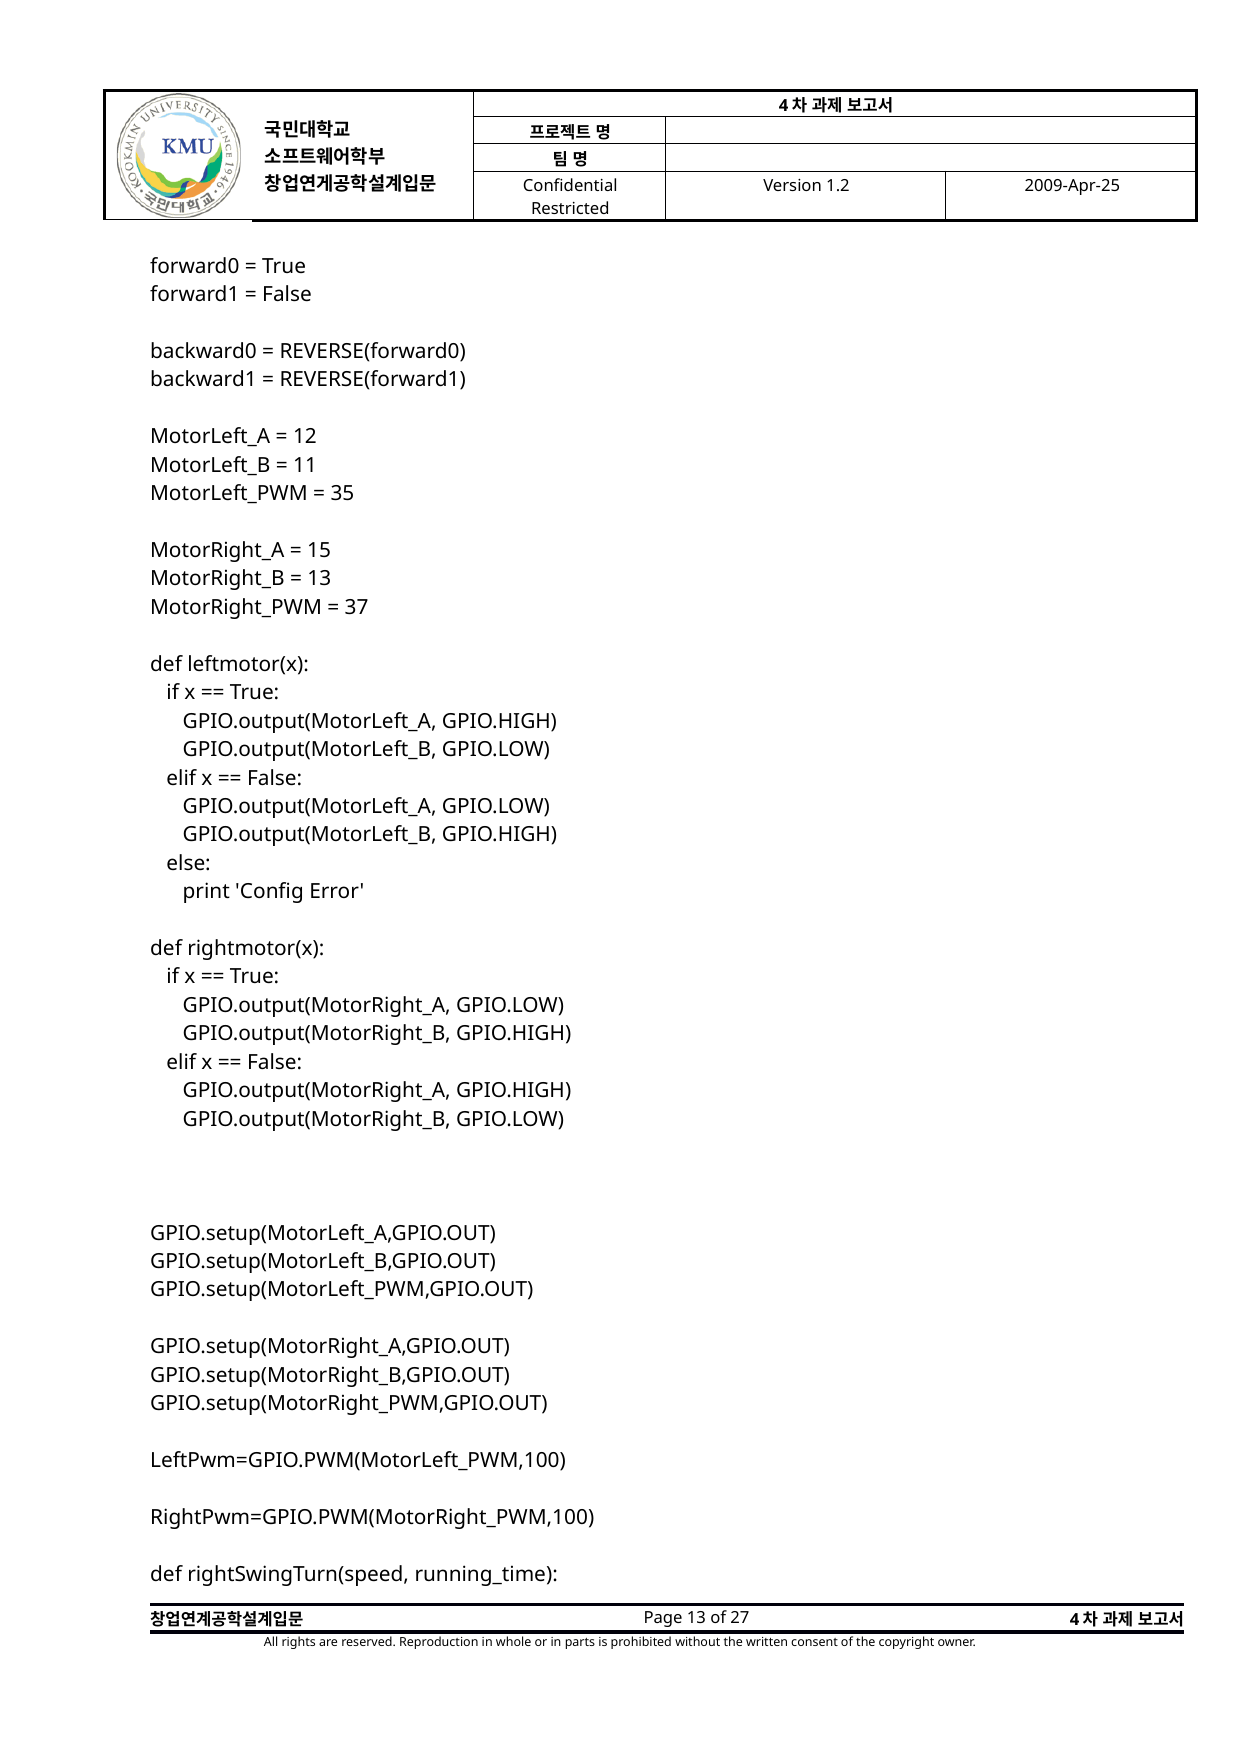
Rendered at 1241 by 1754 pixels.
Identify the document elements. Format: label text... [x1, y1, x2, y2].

text elif x == False: [150, 1047, 1090, 1075]
text if x == True: [150, 677, 1090, 706]
text GPIO.output(MotorLeft_A, GPIO.HIGH) [150, 706, 1090, 734]
text MotorLeft_B = 11 [150, 450, 1090, 478]
text MotorRight_A = 15 [150, 535, 1090, 563]
text RightPwm=GPIO.PWM(MotorRight_PWM,100) [150, 1502, 1090, 1530]
text MotorLeft_PWM = 35 [150, 478, 1090, 507]
text if x == True: [150, 962, 1090, 990]
text MotorRight_B = 13 [150, 563, 1090, 592]
text forward0 = True [150, 251, 1090, 279]
text GPIO.output(MotorRight_A, GPIO.LOW) [150, 990, 1090, 1018]
text print 'Config Error' [150, 876, 1090, 905]
text GPIO.output(MotorRight_B, GPIO.LOW) [150, 1104, 1090, 1132]
text LeftPwm=GPIO.PWM(MotorLeft_PWM,100) [150, 1445, 1090, 1473]
text def leftmotor(x): [150, 649, 1090, 677]
text def rightmotor(x): [150, 933, 1090, 962]
text else: [150, 848, 1090, 876]
text backward0 = REVERSE(forward0) [150, 336, 1090, 364]
text GPIO.setup(MotorLeft_PWM,GPIO.OUT) [150, 1274, 1090, 1303]
text backward1 = REVERSE(forward1) [150, 364, 1090, 393]
text forward1 = False [150, 279, 1090, 308]
text MotorRight_PWM = 37 [150, 592, 1090, 620]
text GPIO.output(MotorLeft_A, GPIO.LOW) [150, 791, 1090, 819]
text GPIO.output(MotorRight_B, GPIO.HIGH) [150, 1018, 1090, 1047]
text elif x == False: [150, 763, 1090, 791]
text GPIO.output(MotorLeft_B, GPIO.HIGH) [150, 819, 1090, 848]
text GPIO.setup(MotorLeft_A,GPIO.OUT) [150, 1218, 1090, 1246]
text def rightSwingTurn(speed, running_time): [150, 1559, 1090, 1587]
text MotorLeft_A = 12 [150, 421, 1090, 450]
text GPIO.output(MotorLeft_B, GPIO.LOW) [150, 734, 1090, 763]
text GPIO.setup(MotorRight_B,GPIO.OUT) [150, 1360, 1090, 1388]
text GPIO.output(MotorRight_A, GPIO.HIGH) [150, 1075, 1090, 1104]
text GPIO.setup(MotorRight_A,GPIO.OUT) [150, 1331, 1090, 1360]
text GPIO.setup(MotorRight_PWM,GPIO.OUT) [150, 1388, 1090, 1417]
text GPIO.setup(MotorLeft_B,GPIO.OUT) [150, 1246, 1090, 1274]
